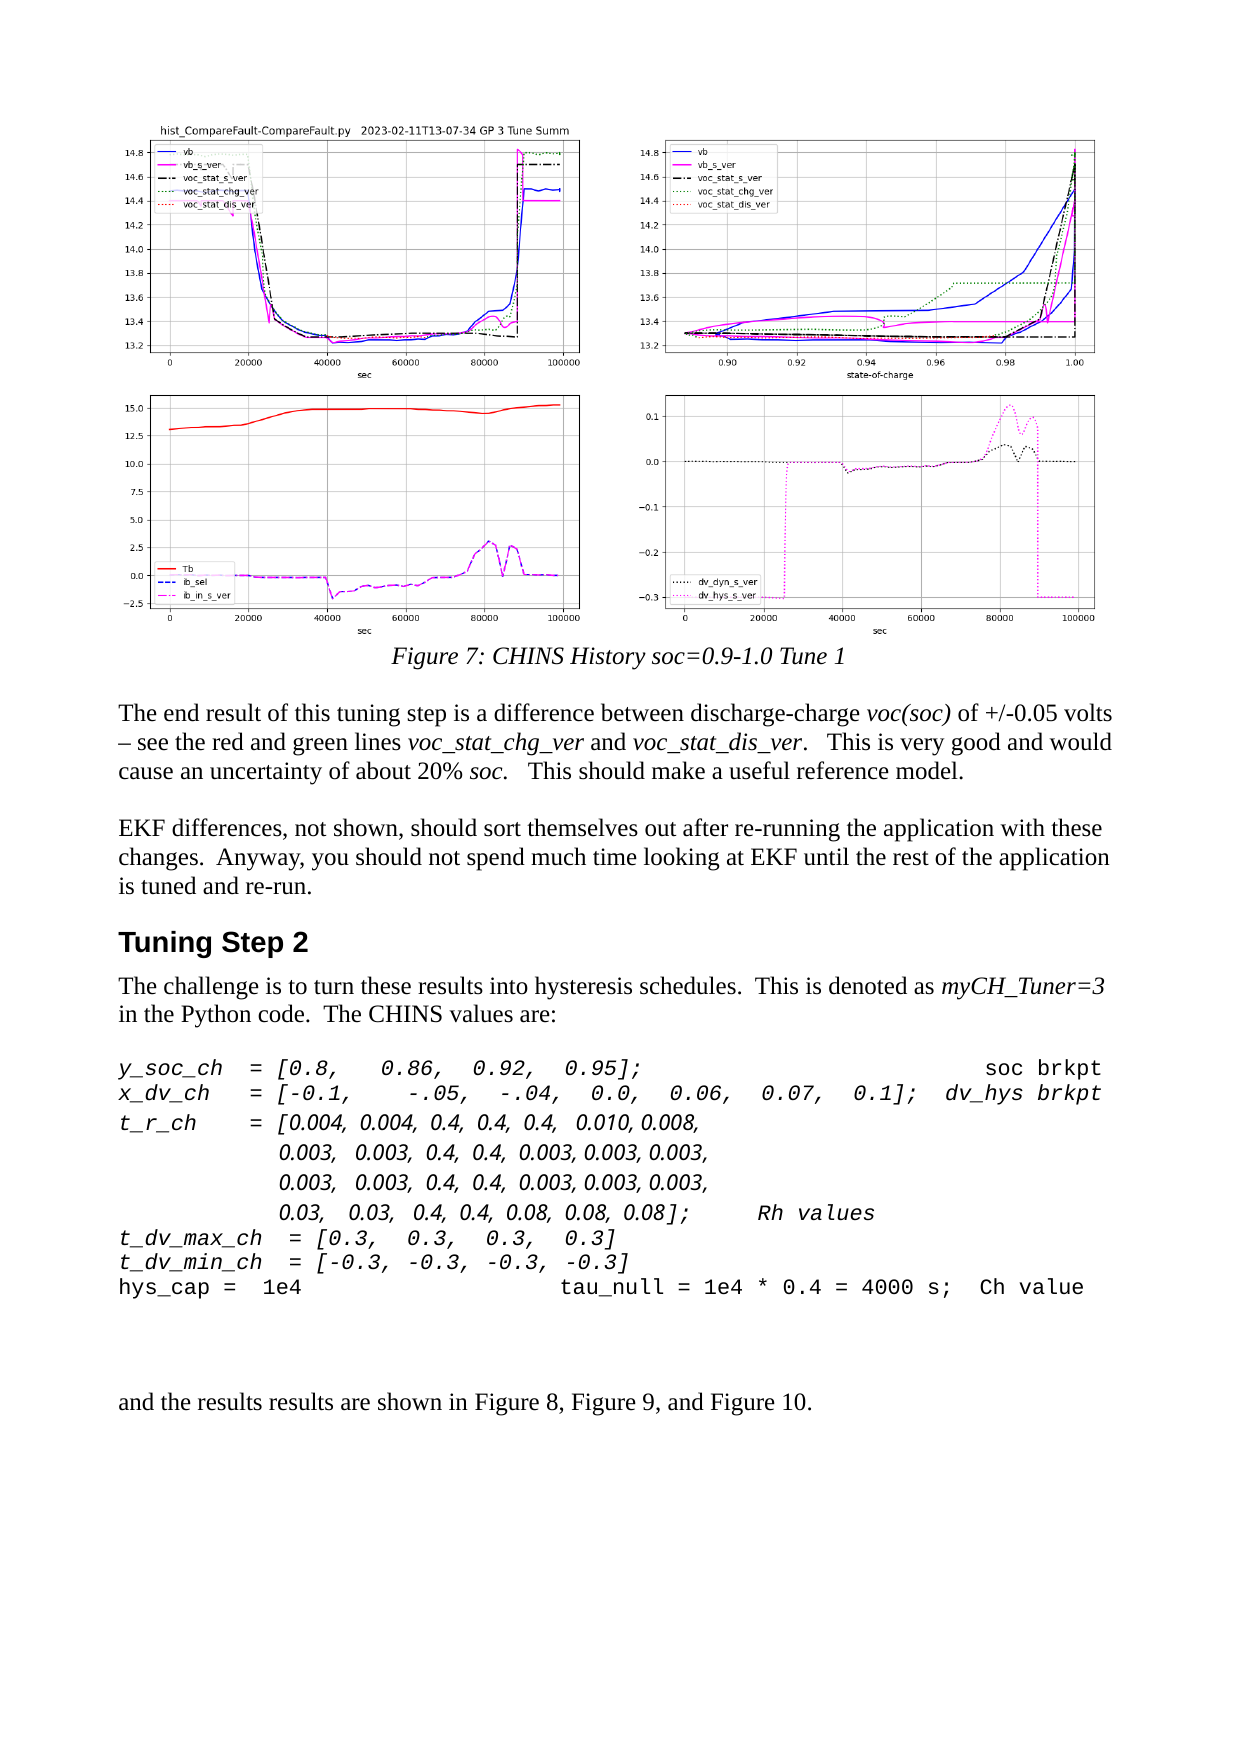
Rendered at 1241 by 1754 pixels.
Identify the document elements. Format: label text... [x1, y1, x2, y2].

text t_dv_max_ch = [0.3, 0.3, 0.3, 0.3] [118, 1227, 1122, 1251]
text 0.003, 0.003, 0.4, 0.4, 0.003, 0.003, 0.003, [118, 1137, 1122, 1167]
text t_r_ch = [0.004, 0.004, 0.4, 0.4, 0.4, 0.010, 0.008, [118, 1107, 1122, 1137]
text Figure 7: CHINS History soc=0.9-1.0 Tune 1 [118, 641, 1122, 670]
text 0.003, 0.003, 0.4, 0.4, 0.003, 0.003, 0.003, [118, 1167, 1122, 1197]
text hys_cap = 1e4 tau_null = 1e4 * 0.4 = 4000 s; Ch value [118, 1276, 1122, 1301]
picture [118, 118, 1122, 641]
text The challenge is to turn these results into hysteresis schedules. This is denoted as myCH_Tuner=3 in the Python code. The CHINS values are: [118, 971, 1122, 1028]
text 0.03, 0.03, 0.4, 0.4, 0.08, 0.08, 0.08]; Rh values [118, 1197, 1122, 1227]
text The end result of this tuning step is a difference between discharge-charge voc(soc) of +/-0.05 volts – see the red and green lines voc_stat_chg_ver and voc_stat_dis_ver. This is very good and would cause an uncertainty of about 20% soc. This should make a useful reference model. [118, 698, 1122, 785]
text EKF differences, not shown, should sort themselves out after re-running the application with these changes. Anyway, you should not spend much time looking at EKF until the rest of the application is tuned and re-run. [118, 813, 1122, 900]
subtitle Tuning Step 2 [118, 925, 1122, 958]
text t_dv_min_ch = [-0.3, -0.3, -0.3, -0.3] [118, 1251, 1122, 1276]
text y_soc_ch = [0.8, 0.86, 0.92, 0.95]; soc brkpt [118, 1057, 1122, 1082]
text x_dv_ch = [-0.1, -.05, -.04, 0.0, 0.06, 0.07, 0.1]; dv_hys brkpt [118, 1082, 1122, 1107]
text and the results results are shown in Figure 8, Figure 9, and Figure 10. [118, 1387, 1122, 1416]
